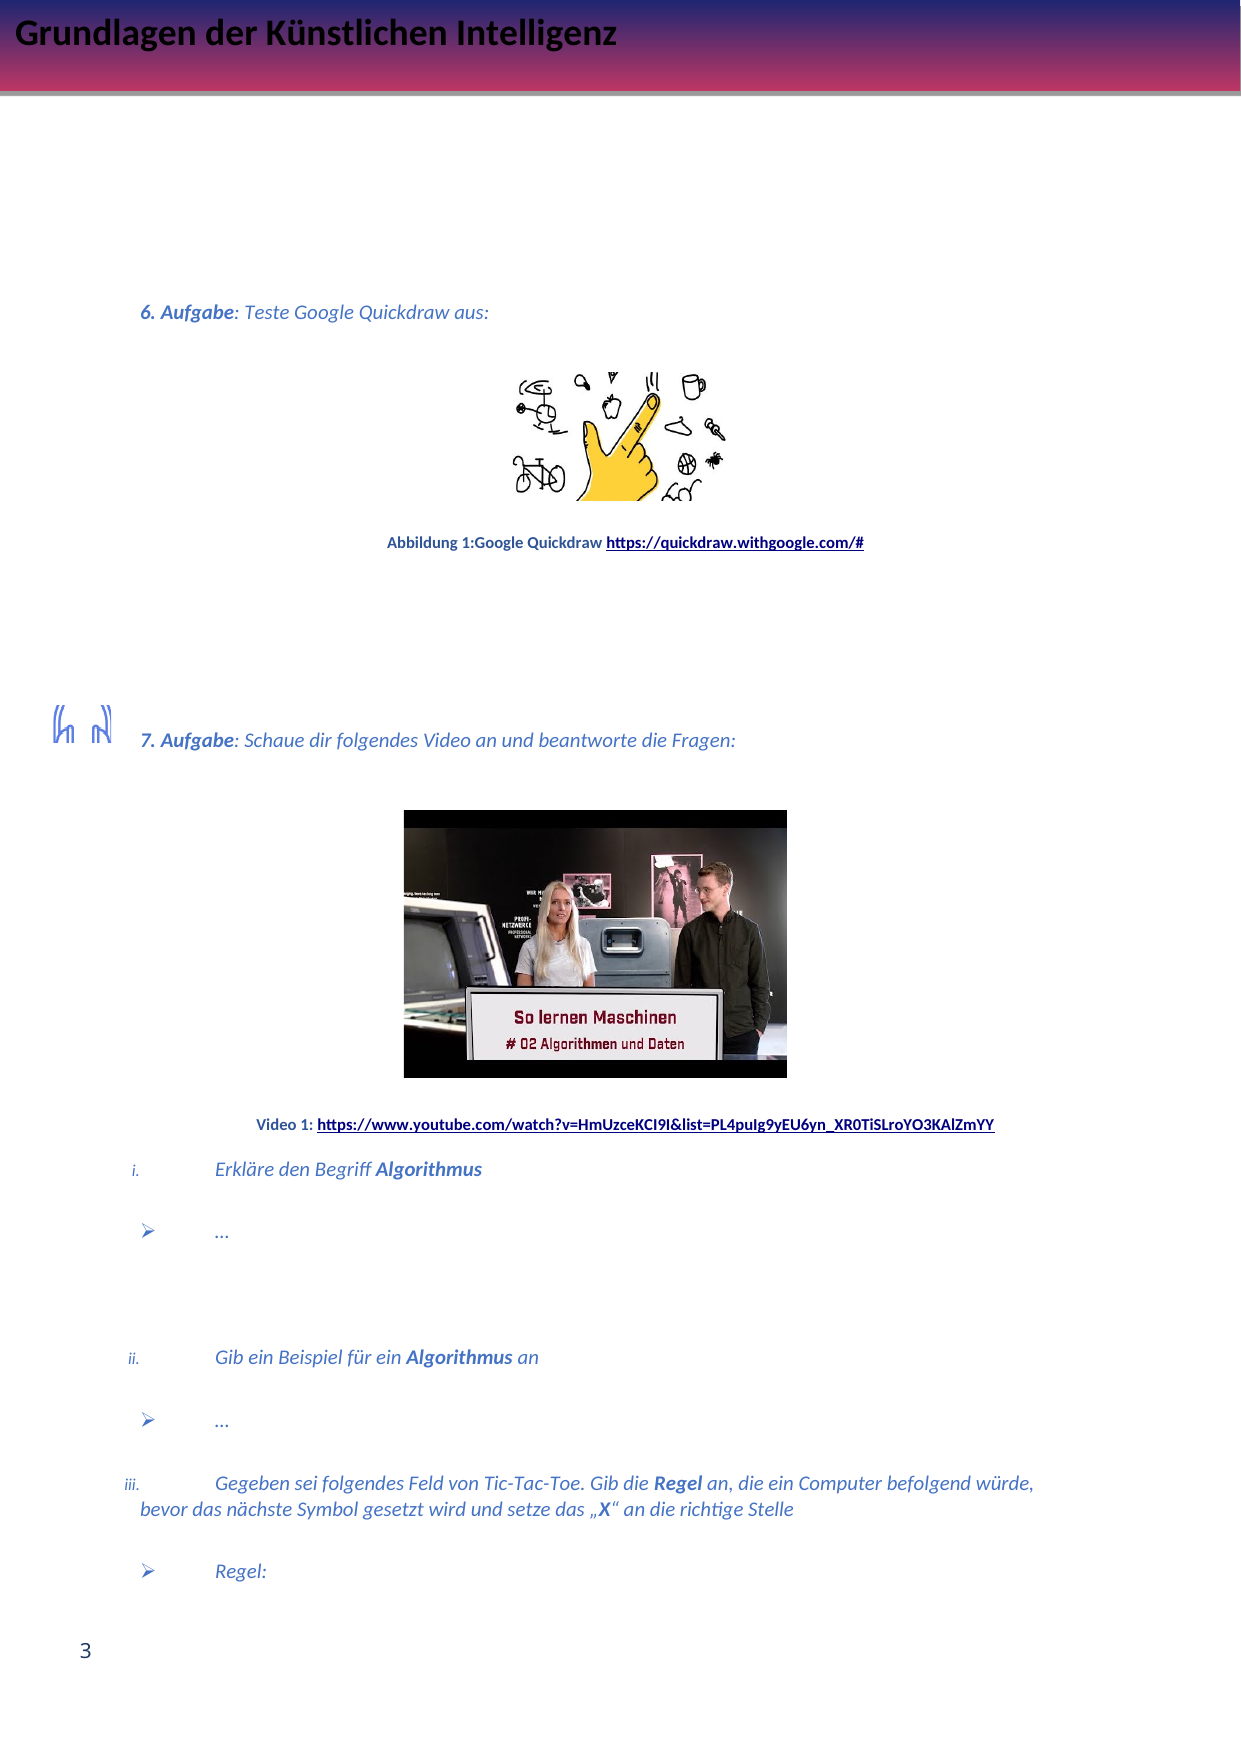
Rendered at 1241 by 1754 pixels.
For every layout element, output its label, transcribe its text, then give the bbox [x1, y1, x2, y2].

table_cell 4. Aufgabe: Nenne 3 Merkmale eins Pangolins die ihn eindeutig identifizieren 5. Aufgabe: Definition Label: 6. Aufgabe: Teste Google Quickdraw aus: Abbildung 1:Google Quickdraw https://quickdraw.withgoogle.com/# 7. Aufgabe: Schaue dir folgendes Video an und beantworte die Fragen: Video 1: https://www.youtube.com/watch?v=HmUzceKCI9I&list=PL4puIg9yEU6yn_XR0TiSLroYO3KAlZmYY Erkläre den Begriff Algorithmus … Gib ein Beispiel für ein Algorithmus an … Gegeben sei folgendes Feld von Tic-Tac-Toe. Gib die Regel an, die ein Computer befolgend würde, bevor das nächste Symbol gesetzt wird und setze das „X“ an die richtige Stelle Regel: Abbildung 2: Tic-Tac-Toe Erläutere die Probleme die ein PC hat ein Hund bzw. eine Katze zu erkennen und zu unterscheiden Abbildung 3: Katze und Hund (https://media.istockphoto.com/id/172974164/photo/cat-and-dog-buddies-with-orange-background.jpg?s=612x612&w=0&k=20&c=k95AzlFdaP7L8Oy9zkGK3QGWA1DrGctObqjh6cLY7UQ=) … … … Beschreibe wie ein Computer ein Bild sieht bzw. darstellt … … … Beschreibe kurz den Vorgang beim Labeling … … Hier siehst du ein Google Captcha Code. Beschreibe die Gemeinsamkeit mit Labeling Abbildung 4: Google Captcha Code … … 8. Aufgabe: Erarbeitet in der Gruppe (3-4 Personen) jeweils ein Teilgebiet von KI. Am Anfang der nächsten Stunde stellt ihr in 2-3 Minuten dieses Teilgebiet kurz vor. Es reicht eine Präsentation mit 1 oder 2 Bildern und dann spricht jeder dazu. 9. Aufgabe: Notiere dir für jeden Vortrag mindestens 2 neue Erkenntnisse 10. Aufgabe: Nenne 3 Eigenschaften, die ein „gesundes“ Lebensmittel für Dich hat … ... … 11. Aufgabe: Informiere dich zur Lebensmittelampel (https://de.wikipedia.org/wiki/Lebensmittelampel). Beschreibe den Vorteil der Ampel … … 12. Aufgabe: Klassifiziert die Lebensmittel mit GRÜN für Empfehlenswert (links) und ROT für Nicht Empfehlenswert (rechts). Du kannst die Zellen mit den Füllen Werkzeug entsprechend färben (siehe das Beispiel in BLAU) [140, 98, 1111, 1601]
table_cell [1111, 98, 1146, 1601]
table_cell [95, 98, 140, 1601]
